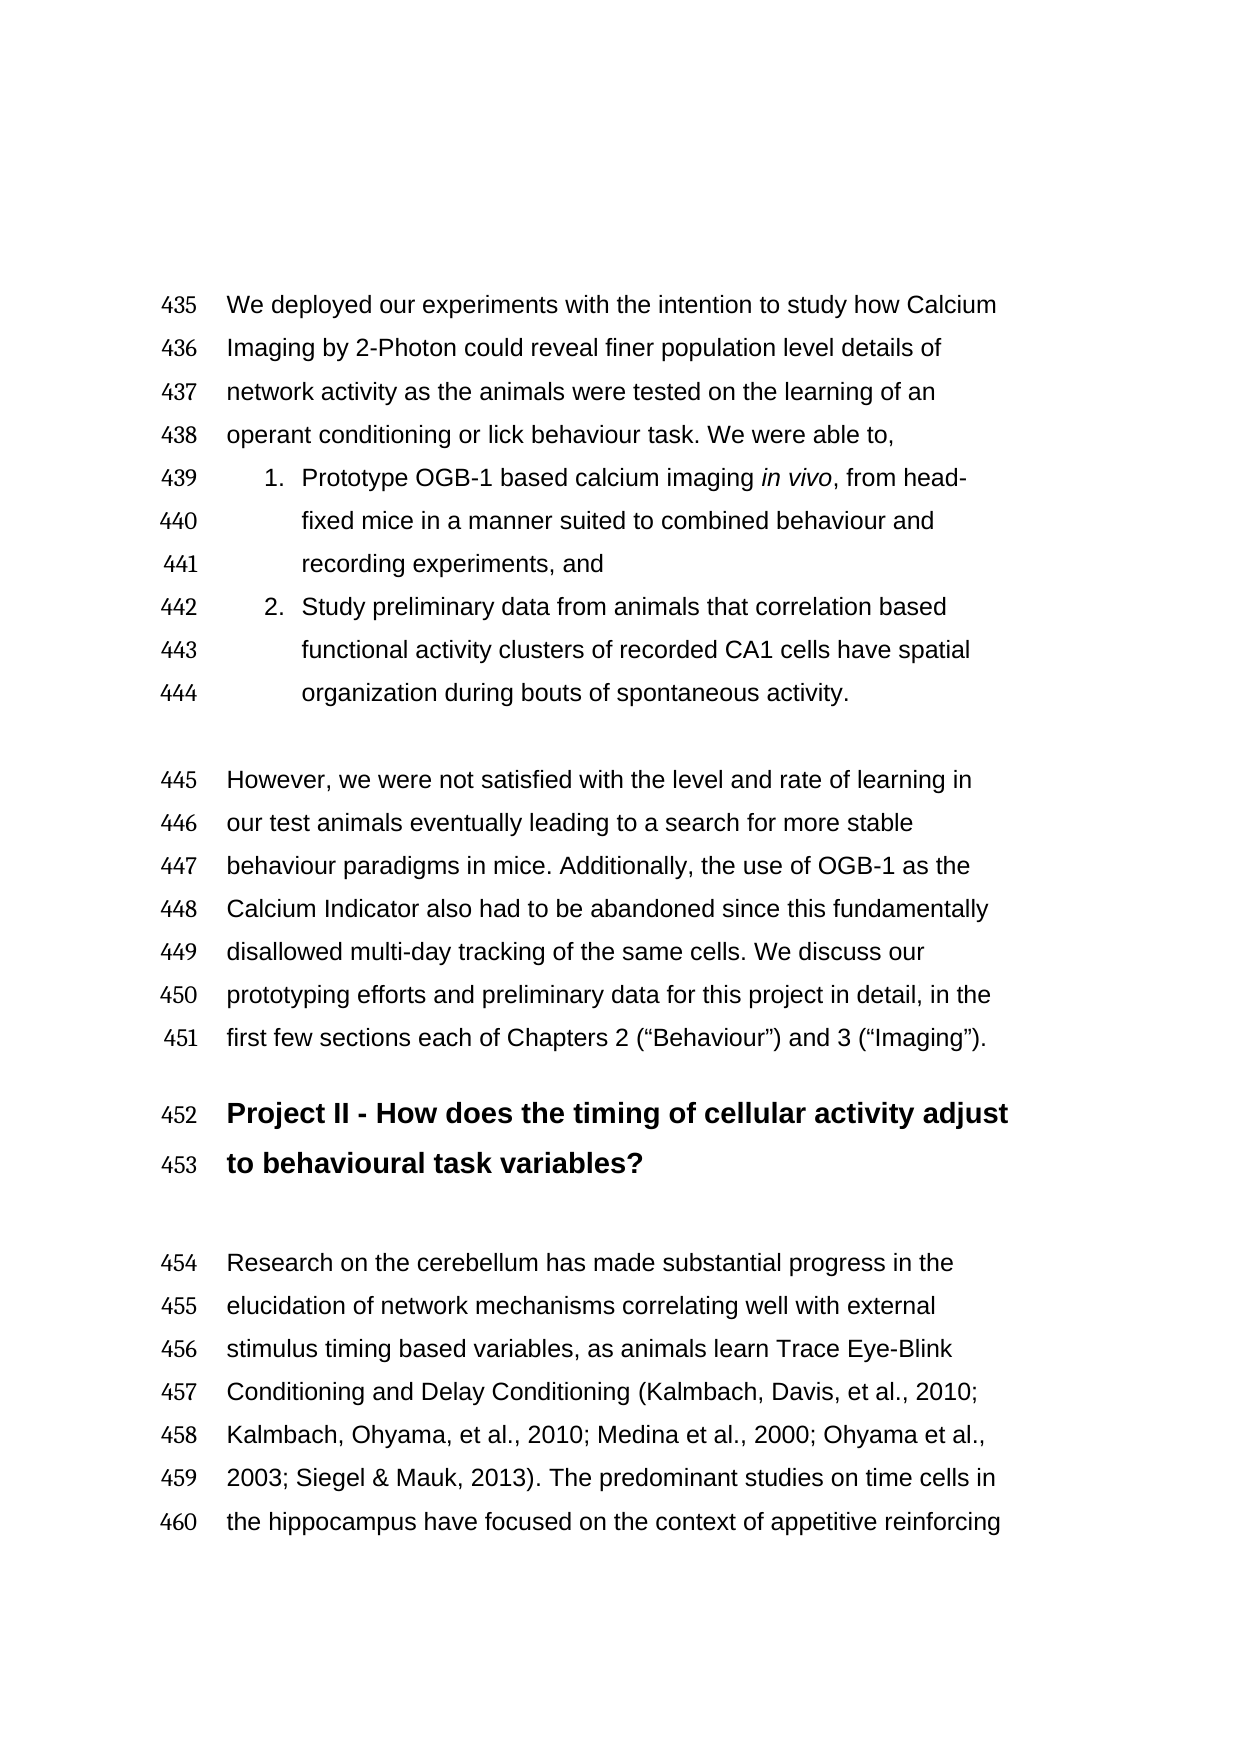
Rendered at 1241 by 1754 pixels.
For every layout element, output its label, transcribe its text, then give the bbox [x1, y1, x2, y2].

list Study preliminary data from animals that correlation based functional activity clusters of recorded CA1 cells have spatial organization during bouts of spontaneous activity. [264, 592, 1014, 707]
subtitle Project II - How does the timing of cellular activity adjust to behavioural task variables? [226, 1096, 1014, 1179]
text Research on the cerebellum has made substantial progress in the elucidation of network mechanisms correlating well with external stimulus timing based variables, as animals learn Trace Eye-Blink Conditioning and Delay Conditioning (Kalmbach, Davis, et al., 2010; Kalmbach, Ohyama, et al., 2010; Medina et al., 2000; Ohyama et al., 2003; Siegel & Mauk, 2013)⁠. The predominant studies on time cells in the hippocampus have focused on the context of appetitive reinforcing [226, 1248, 1014, 1535]
text However, we were not satisfied with the level and rate of learning in our test animals eventually leading to a search for more stable behaviour paradigms in mice. Additionally, the use of OGB-1 as the Calcium Indicator also had to be abandoned since this fundamentally disallowed multi-day tracking of the same cells. We discuss our prototyping efforts and preliminary data for this project in detail, in the first few sections each of Chapters 2 (“Behaviour”) and 3 (“Imaging”). [226, 765, 1014, 1052]
list Prototype OGB-1 based calcium imaging in vivo, from head-fixed mice in a manner suited to combined behaviour and recording experiments, and [264, 463, 1014, 578]
text We deployed our experiments with the intention to study how Calcium Imaging by 2-Photon could reveal finer population level details of network activity as the animals were tested on the learning of an operant conditioning or lick behaviour task. We were able to, [226, 290, 1014, 448]
